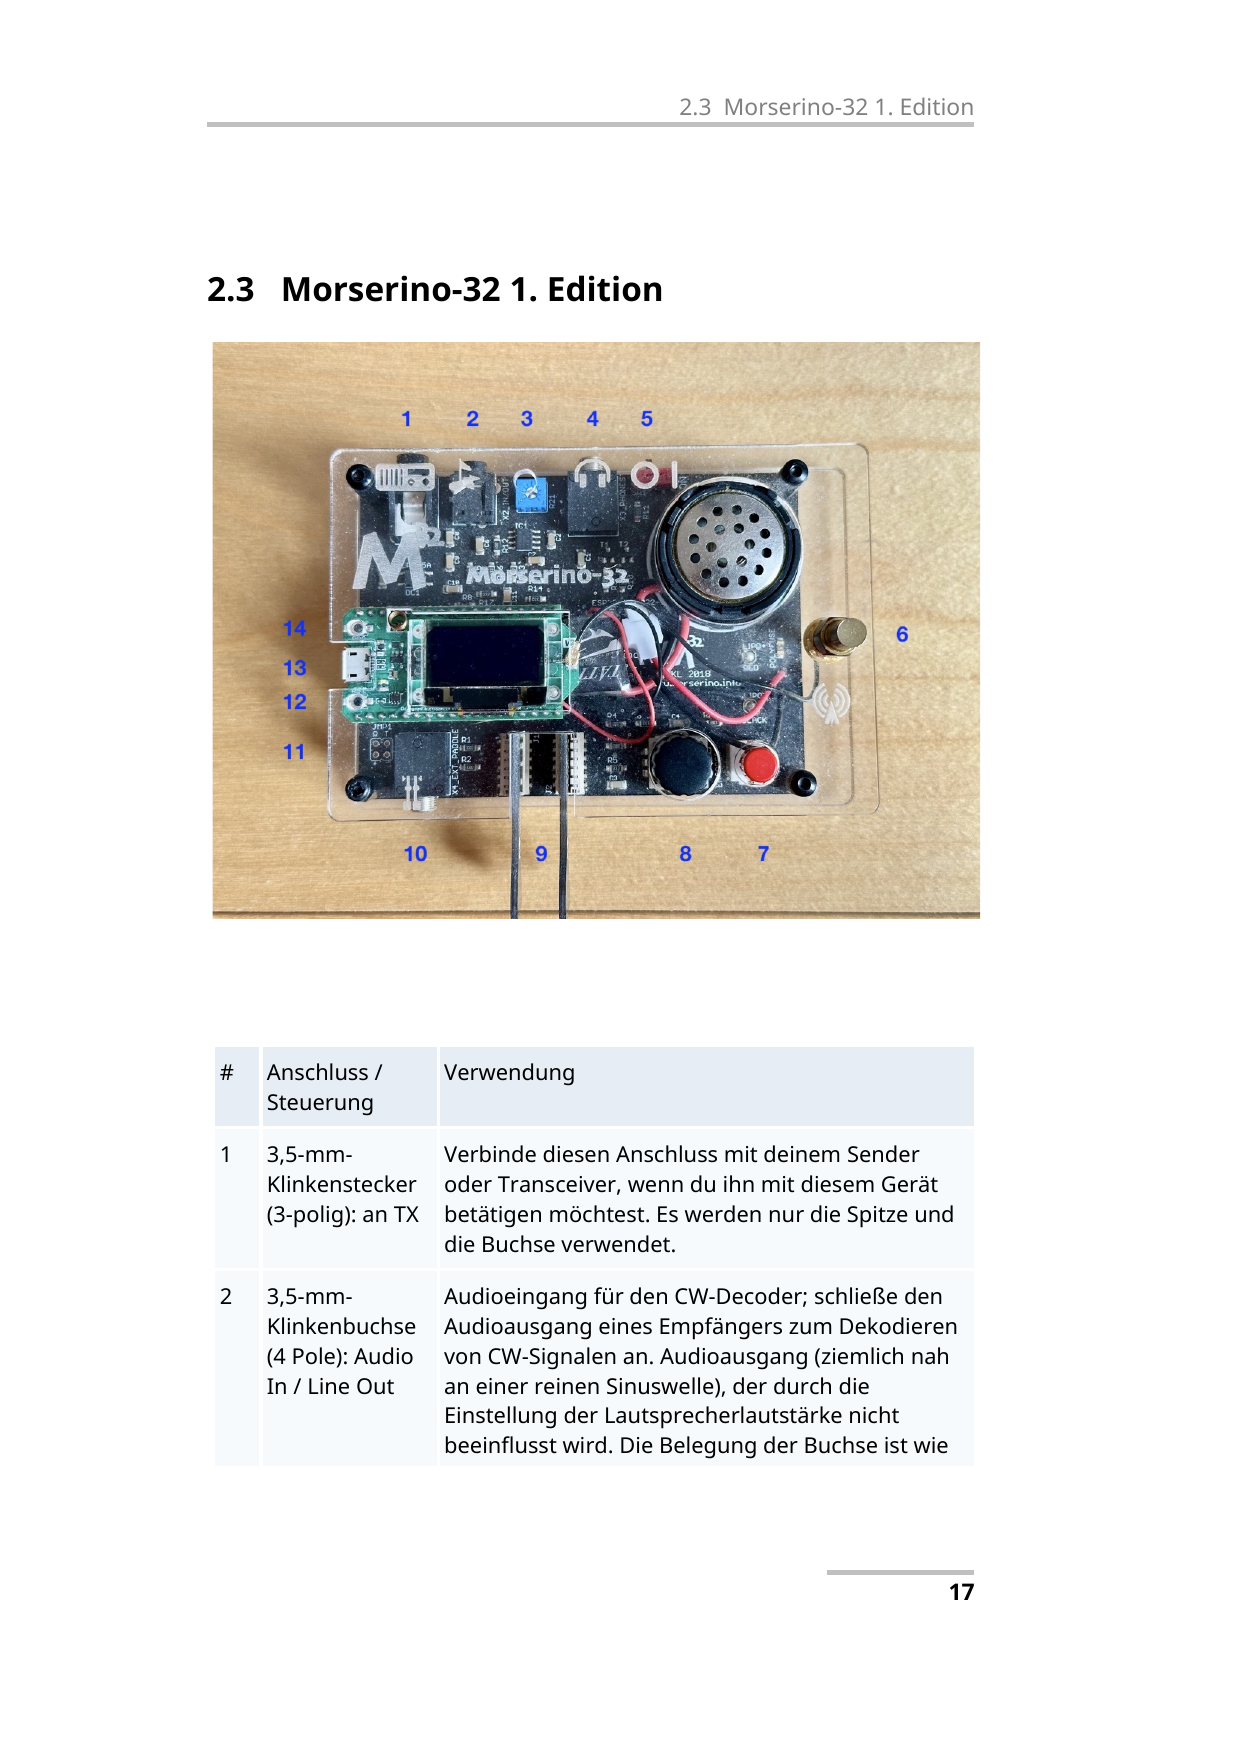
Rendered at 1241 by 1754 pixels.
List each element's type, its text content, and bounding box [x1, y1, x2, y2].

table_header Verwendung [440, 1047, 974, 1126]
table_cell 3,5-mm-Klinkenstecker (3-polig): an TX [263, 1129, 437, 1268]
subtitle Morserino-32 1. Edition [207, 266, 974, 311]
table_cell Verbinde diesen Anschluss mit deinem Sender oder Transceiver, wenn du ihn mit diesem Gerät betätigen möchtest. Es werden nur die Spitze und die Buchse verwendet. [440, 1129, 974, 1268]
table_header # [215, 1047, 259, 1126]
table_header Anschluss / Steuerung [263, 1047, 437, 1126]
table_cell 1 [215, 1129, 259, 1268]
table_cell 3,5-mm-Klinkenbuchse (4 Pole): Audio In / Line Out [263, 1271, 437, 1466]
table_cell Audioeingang für den CW-Decoder; schließe den Audioausgang eines Empfängers zum Dekodieren von CW-Signalen an. Audioausgang (ziemlich nah an einer reinen Sinuswelle), der durch die Einstellung der Lautsprecherlautstärke nicht beeinflusst wird. Die Belegung der Buchse ist wie [440, 1271, 974, 1466]
picture [212, 342, 981, 919]
table_cell 2 [215, 1271, 259, 1466]
